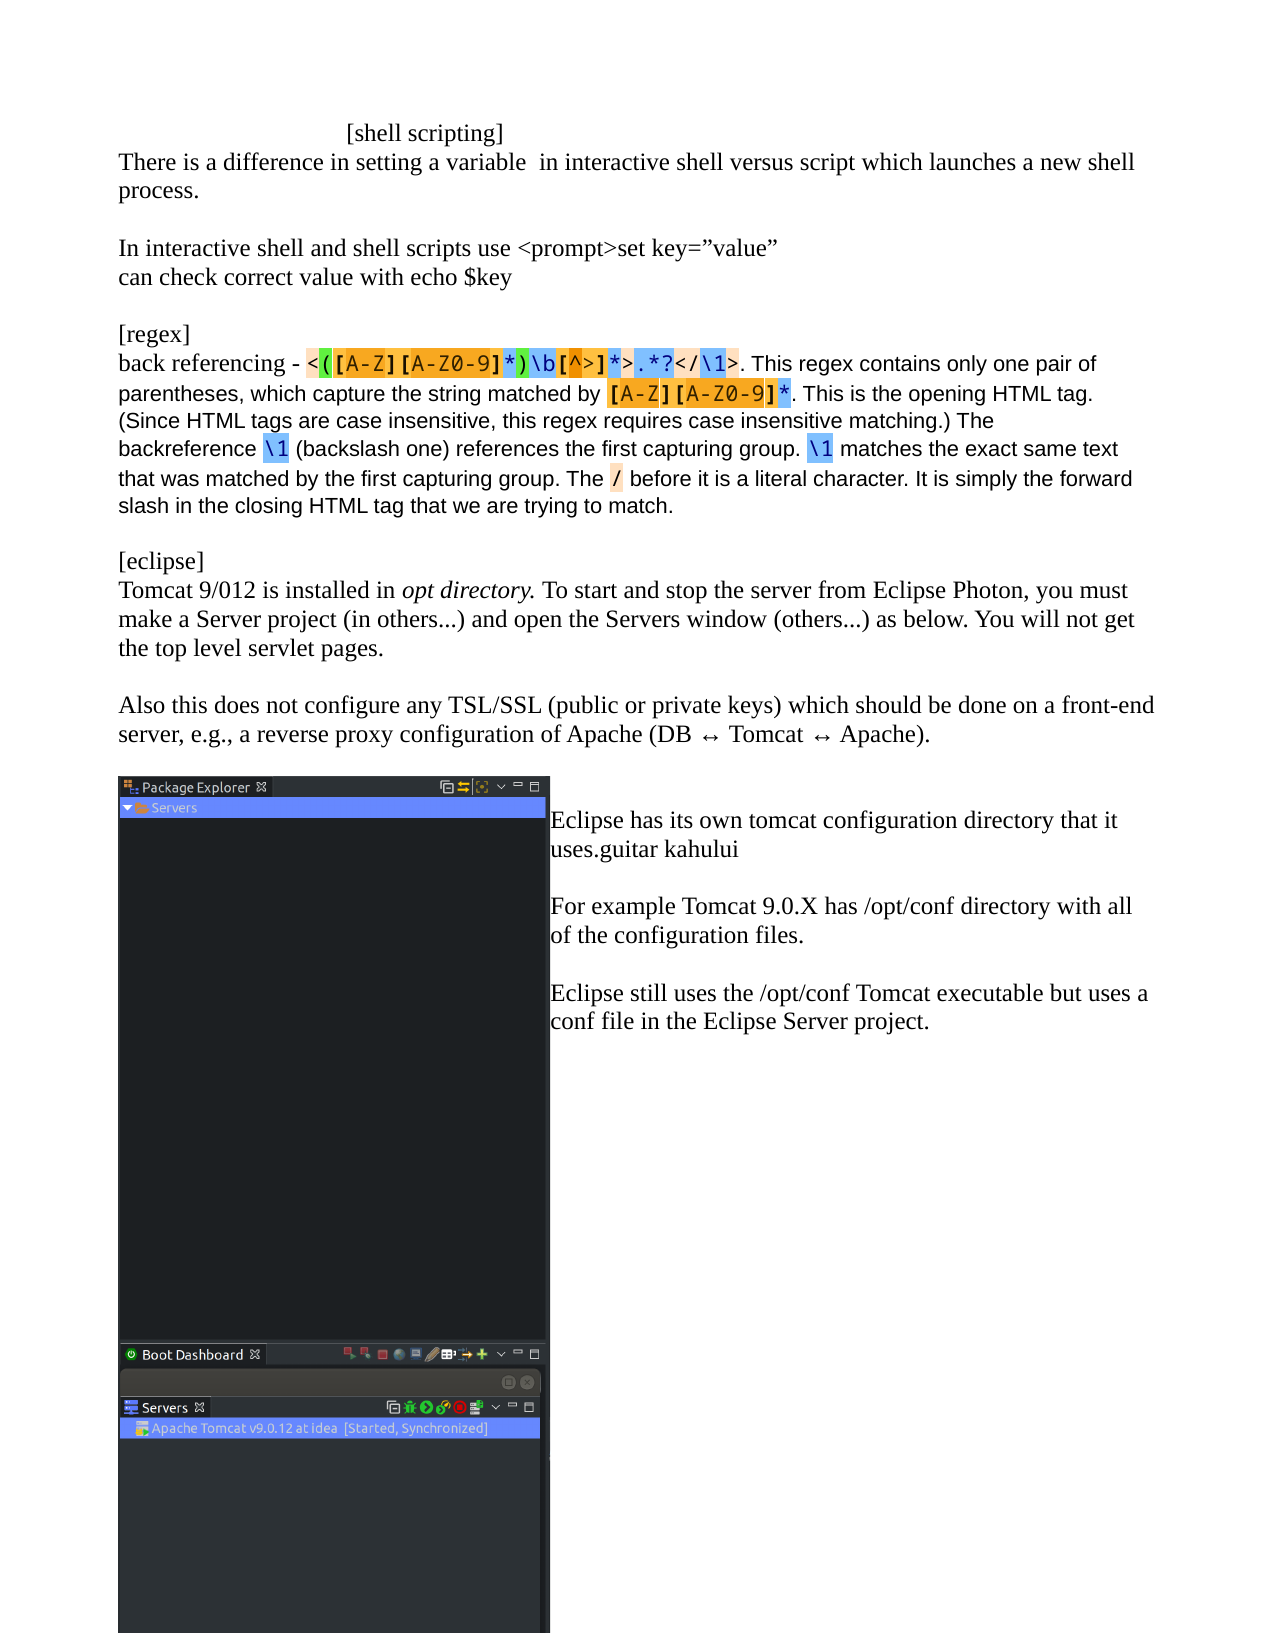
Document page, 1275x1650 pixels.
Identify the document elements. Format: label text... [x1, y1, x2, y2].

text Also this does not configure any TSL/SSL (public or private keys) which should be done on a front-end server, e.g., a reverse proxy configuration of Apache (DB ↔ Tomcat ↔ Apache). [118, 690, 1157, 748]
text There is a difference in setting a variable in interactive shell versus script which launches a new shell process. [118, 147, 1157, 204]
text In interactive shell and shell scripts use <prompt>set key=”value” [118, 233, 1157, 262]
text [regex] [118, 319, 1157, 348]
text Eclipse has its own tomcat configuration directory that it uses.guitar kahului [550, 805, 1157, 863]
text can check correct value with echo $key [118, 262, 1157, 291]
text For example Tomcat 9.0.X has /opt/conf directory with all of the configuration files. [550, 891, 1157, 949]
text back referencing - <([A-Z][A-Z0-9]*)\b[^>]*>.*?</\1>. This regex contains only one pair of parentheses, which capture the string matched by [A-Z][A-Z0-9]*. This is the opening HTML tag. (Since HTML tags are case insensitive, this regex requires case insensitive matching.) The backreference \1 (backslash one) references the first capturing group. \1 matches the exact same text that was matched by the first capturing group. The / before it is a literal character. It is simply the forward slash in the closing HTML tag that we are trying to match. [118, 348, 1157, 518]
text Tomcat 9/012 is installed in opt directory. To start and stop the server from Eclipse Photon, you must make a Server project (in others...) and open the Servers window (others...) as below. You will not get the top level servlet pages. [118, 575, 1157, 661]
text [eclipse] [118, 546, 1157, 575]
picture [118, 776, 550, 1633]
text Eclipse still uses the /opt/conf Tomcat executable but uses a conf file in the Eclipse Server project. [550, 978, 1157, 1035]
text [shell scripting] [118, 118, 1157, 147]
